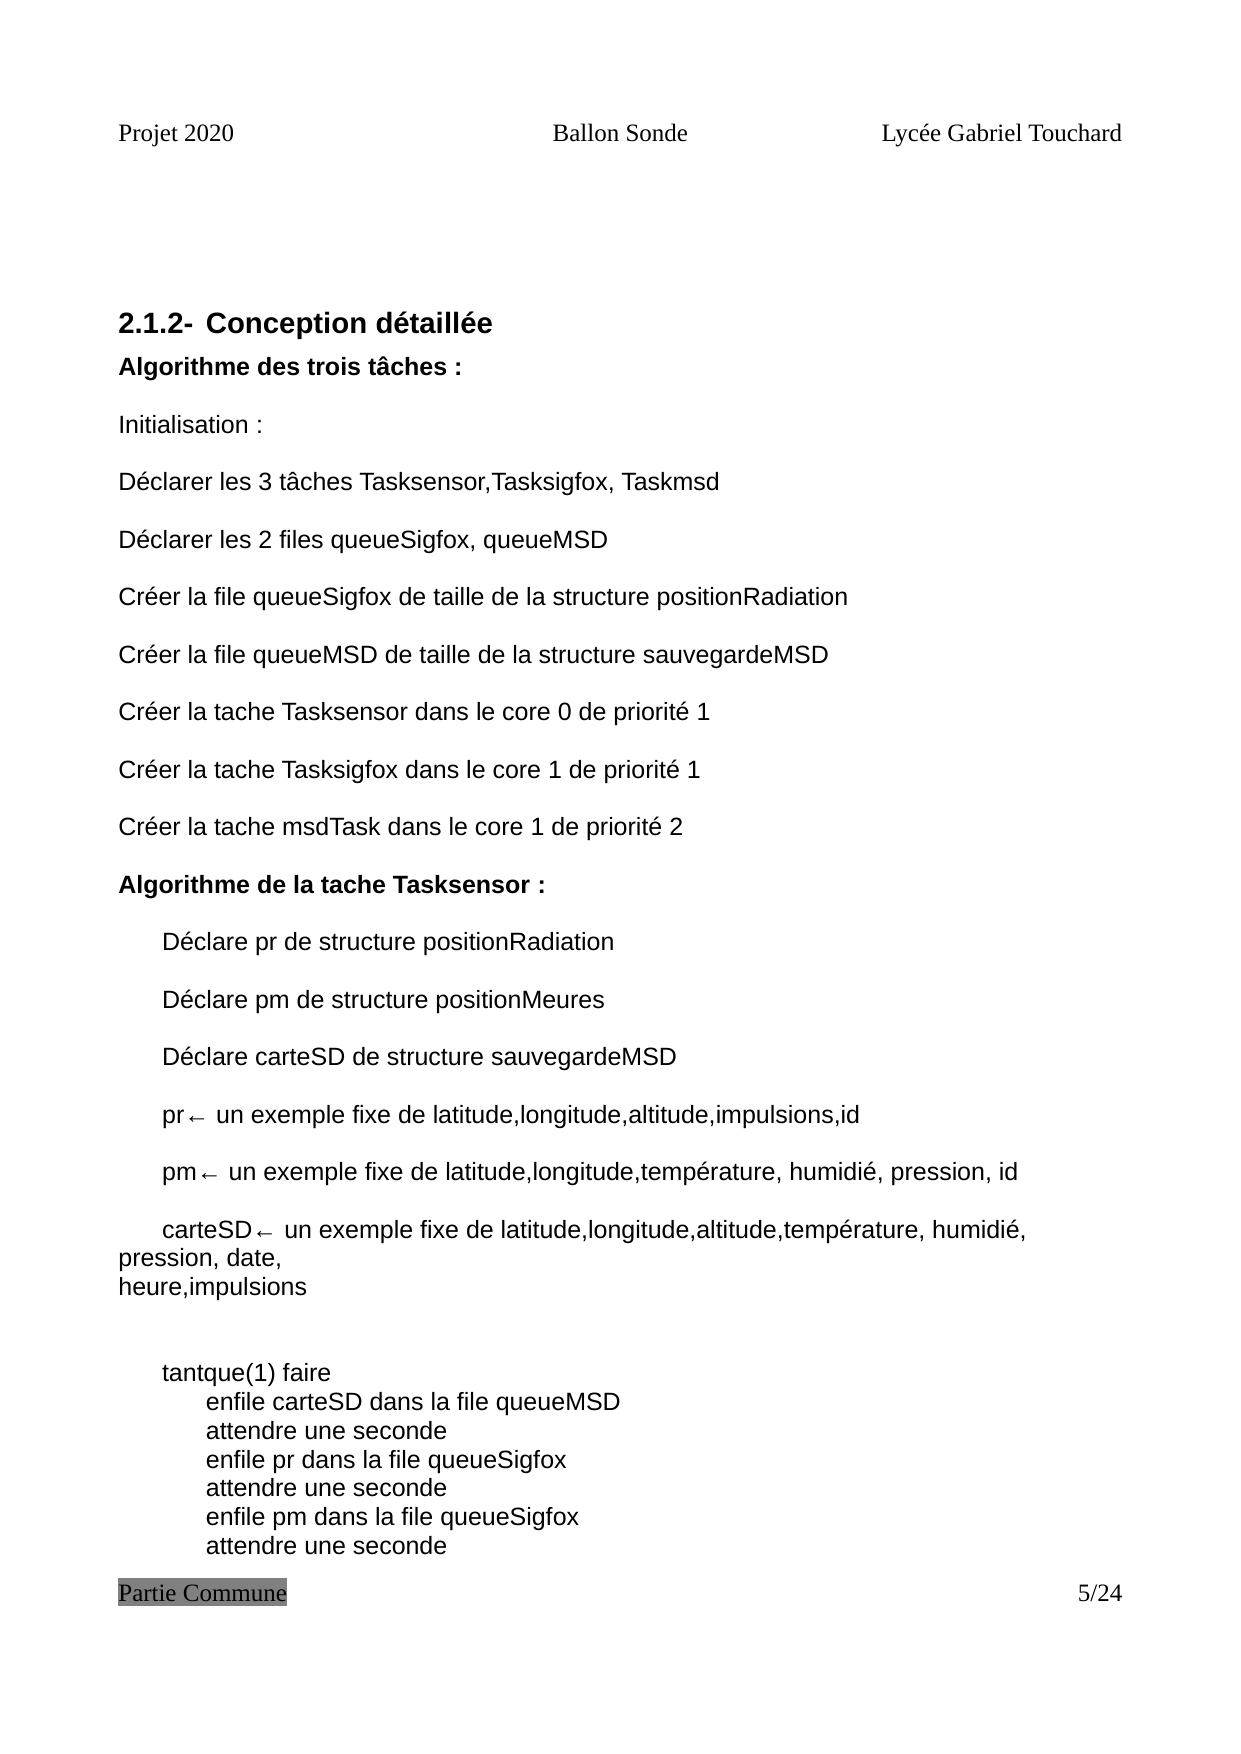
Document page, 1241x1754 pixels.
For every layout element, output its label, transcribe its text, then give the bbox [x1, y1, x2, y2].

text Déclare pr de structure positionRadiation [118, 927, 1122, 956]
text heure,impulsions [118, 1272, 1122, 1301]
text enfile pm dans la file queueSigfox [118, 1502, 1122, 1531]
text attendre une seconde [118, 1416, 1122, 1445]
text Créer la tache Tasksensor dans le core 0 de priorité 1 [118, 697, 1122, 726]
text enfile carteSD dans la file queueMSD [118, 1387, 1122, 1416]
text Créer la tache msdTask dans le core 1 de priorité 2 [118, 812, 1122, 841]
text Déclare carteSD de structure sauvegardeMSD [118, 1042, 1122, 1071]
text enfile pr dans la file queueSigfox [118, 1445, 1122, 1473]
text Déclare pm de structure positionMeures [118, 985, 1122, 1013]
text Initialisation : [118, 410, 1122, 438]
text Déclarer les 2 files queueSigfox, queueMSD [118, 525, 1122, 553]
text pm← un exemple fixe de latitude,longitude,température, humidié, pression, id [118, 1157, 1122, 1186]
text carteSD← un exemple fixe de latitude,longitude,altitude,température, humidié, pression, date, [118, 1215, 1122, 1272]
text Créer la tache Tasksigfox dans le core 1 de priorité 1 [118, 755, 1122, 783]
text pr← un exemple fixe de latitude,longitude,altitude,impulsions,id [118, 1100, 1122, 1128]
text Créer la file queueMSD de taille de la structure sauvegardeMSD [118, 640, 1122, 668]
text attendre une seconde [118, 1531, 1122, 1560]
text Créer la file queueSigfox de taille de la structure positionRadiation [118, 582, 1122, 611]
text tantque(1) faire [118, 1358, 1122, 1387]
text attendre une seconde [118, 1473, 1122, 1502]
text Algorithme de la tache Tasksensor : [118, 870, 1122, 898]
text Déclarer les 3 tâches Tasksensor,Tasksigfox, Taskmsd [118, 467, 1122, 496]
text Algorithme des trois tâches : [118, 352, 1122, 381]
subtitle Conception détaillée [118, 306, 1122, 340]
